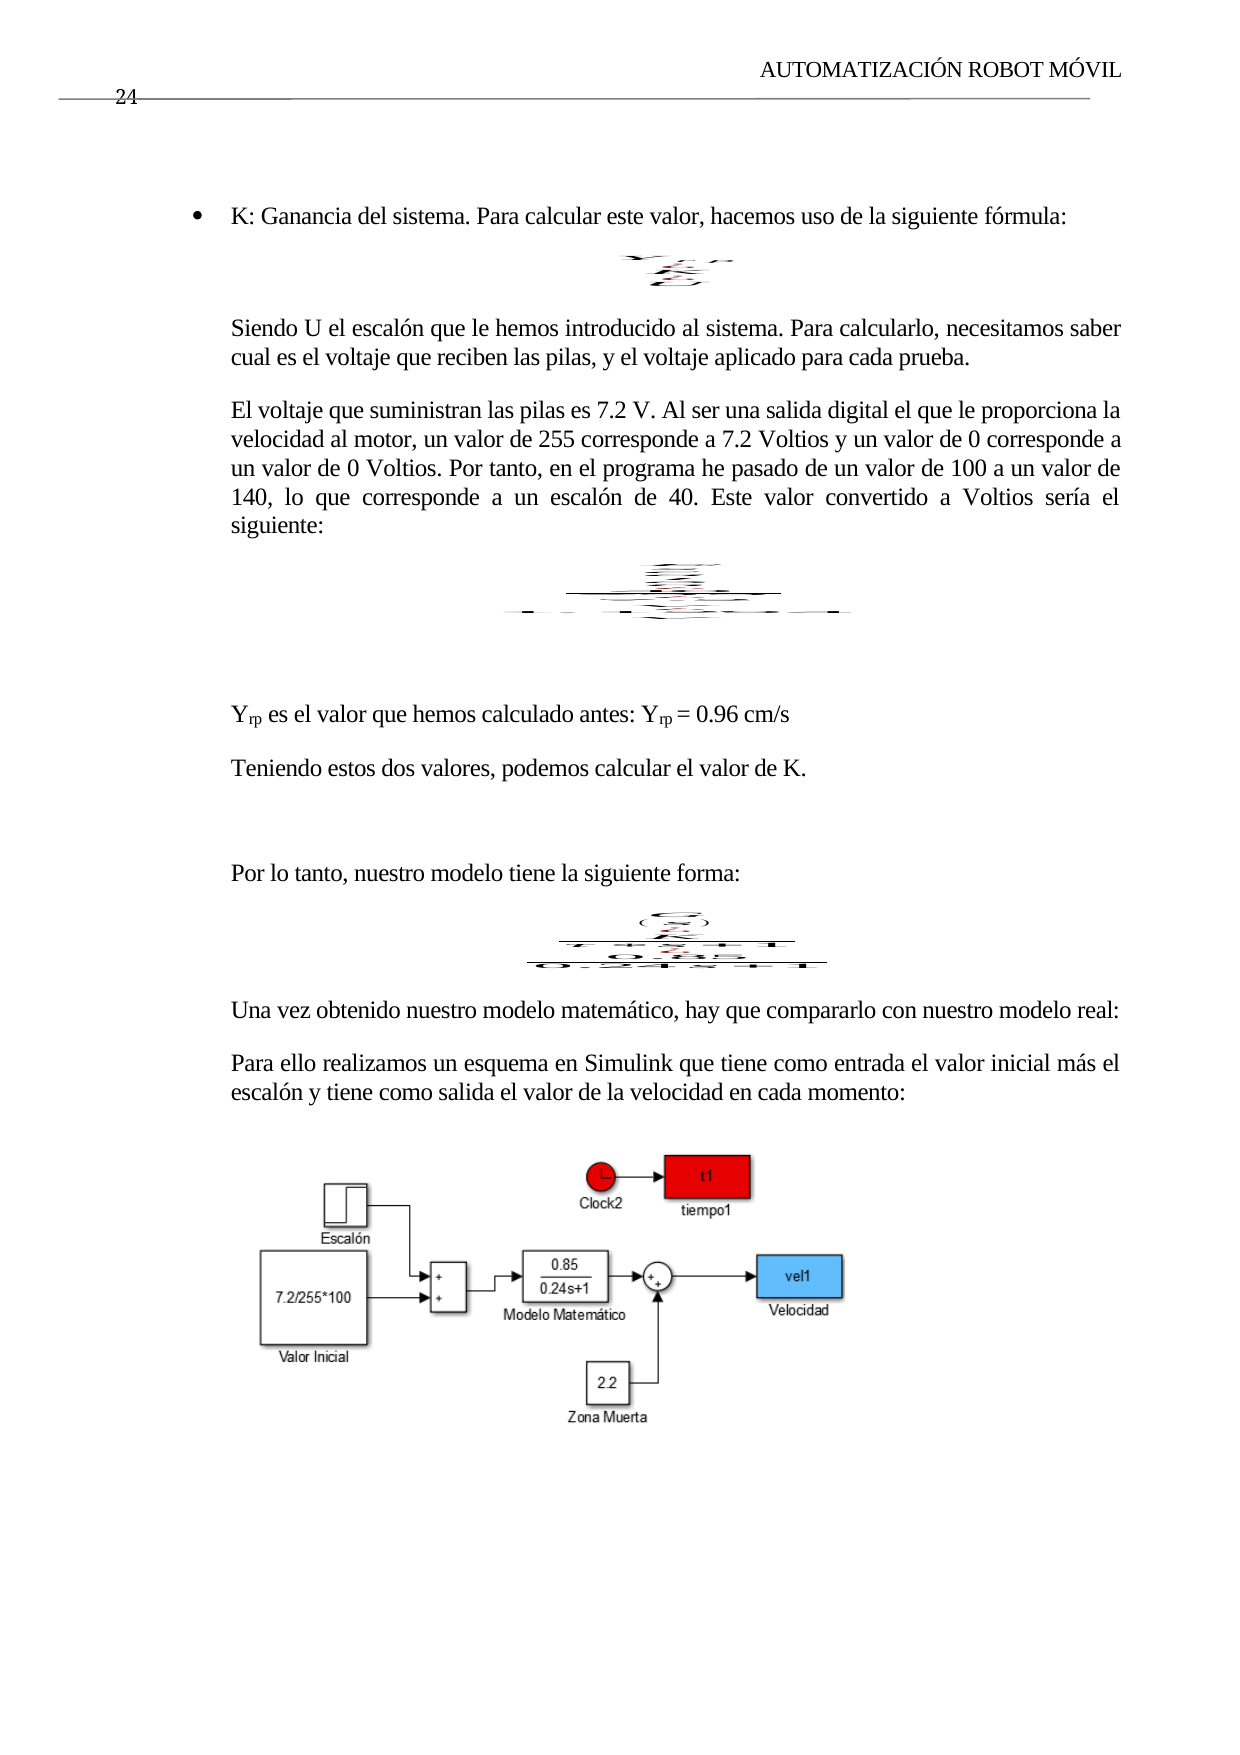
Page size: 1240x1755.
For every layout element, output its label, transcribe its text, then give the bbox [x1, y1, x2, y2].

list El voltaje que suministran las pilas es 7.2 V. Al ser una salida digital el que le proporciona la velocidad al motor, un valor de 255 corresponde a 7.2 Voltios y un valor de 0 corresponde a un valor de 0 Voltios. Por tanto, en el programa he pasado de un valor de 100 a un valor de 140, lo que corresponde a un escalón de 40. Este valor convertido a Voltios sería el siguiente: [231, 396, 1121, 539]
list Por lo tanto, nuestro modelo tiene la siguiente forma: [231, 858, 1121, 887]
list Para ello realizamos un esquema en Simulink que tiene como entrada el valor inicial más el escalón y tiene como salida el valor de la velocidad en cada momento: [231, 1048, 1121, 1106]
list Yrp es el valor que hemos calculado antes: Yrp = 0.96 cm/s [231, 699, 1121, 728]
list Siendo U el escalón que le hemos introducido al sistema. Para calcularlo, necesitamos saber cual es el voltaje que reciben las pilas, y el voltaje aplicado para cada prueba. [231, 313, 1121, 371]
list K: Ganancia del sistema. Para calcular este valor, hacemos uso de la siguiente fórmula: [193, 201, 1121, 230]
list Una vez obtenido nuestro modelo matemático, hay que compararlo con nuestro modelo real: [231, 995, 1121, 1023]
list Teniendo estos dos valores, podemos calcular el valor de K. [231, 753, 1121, 782]
